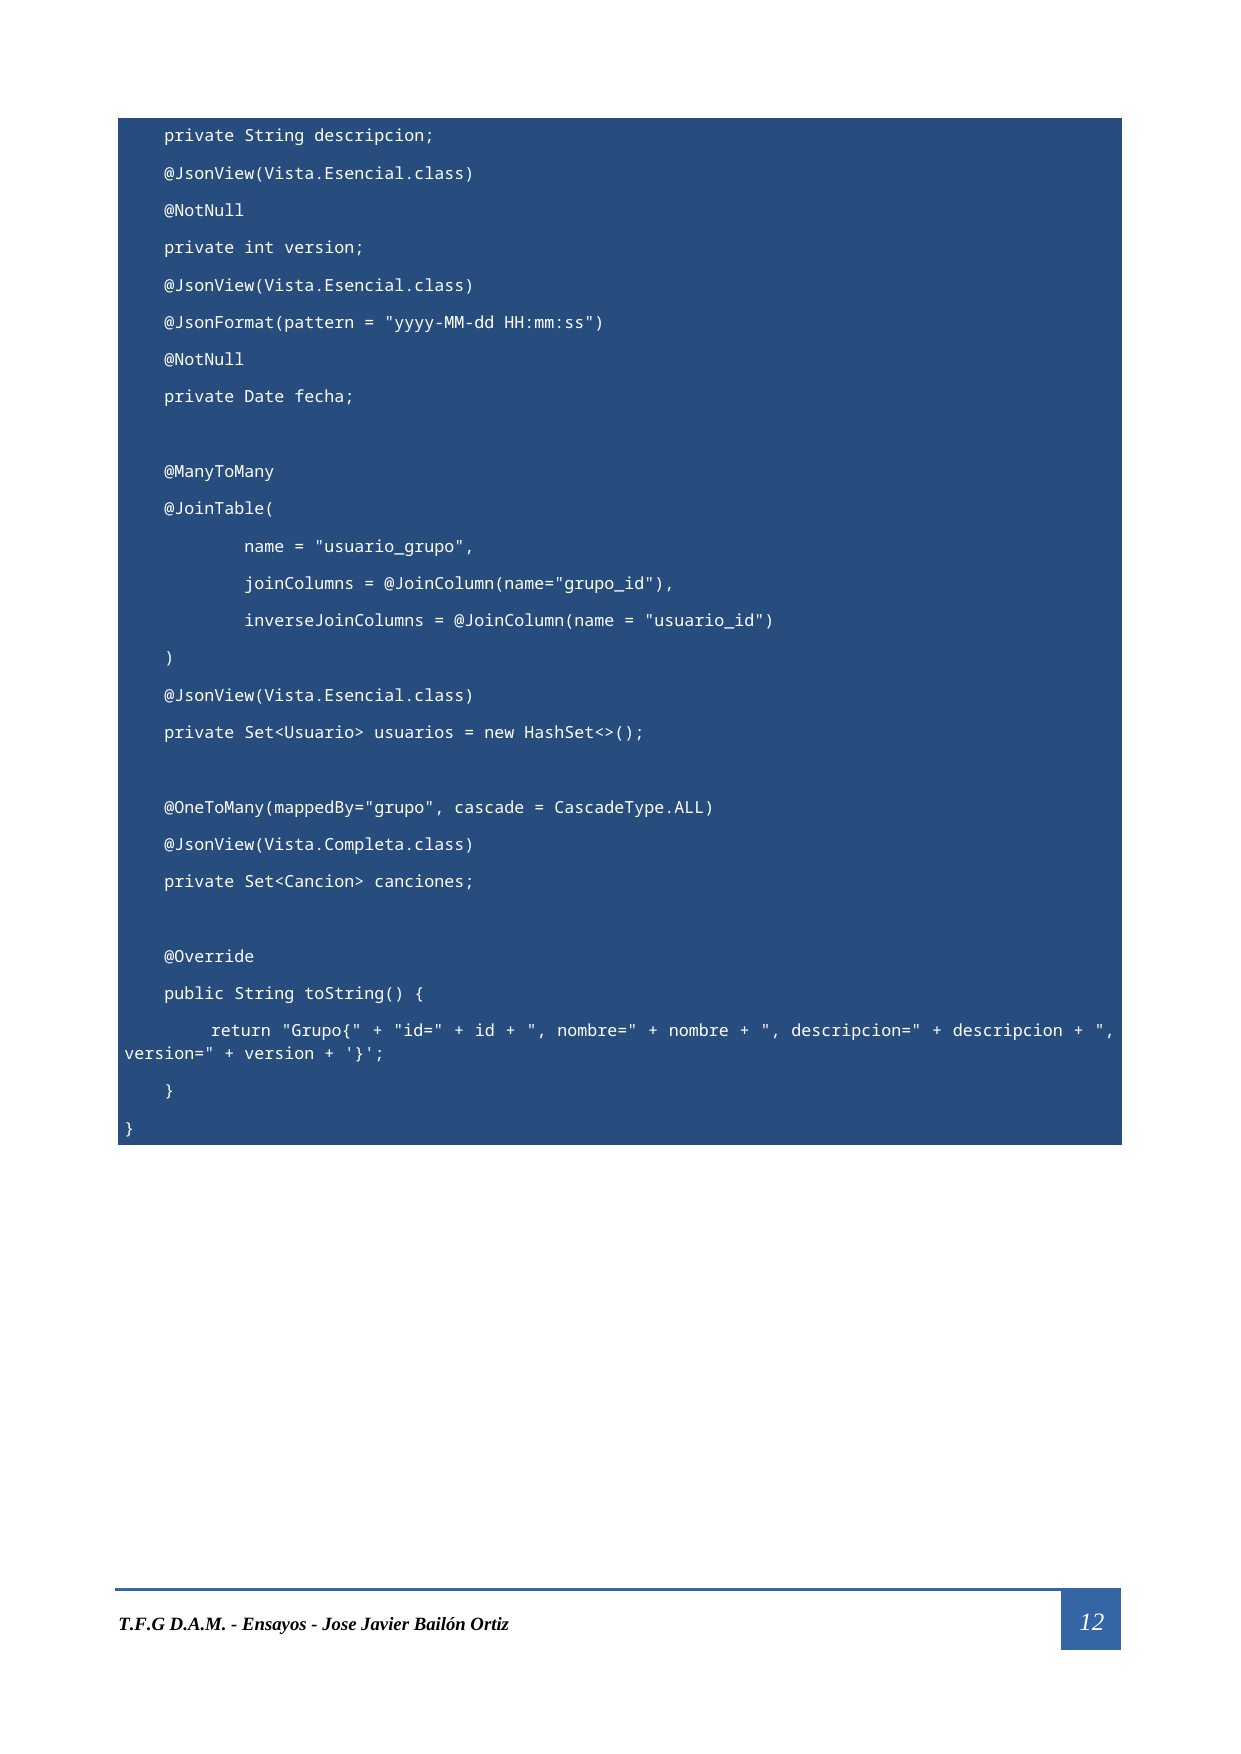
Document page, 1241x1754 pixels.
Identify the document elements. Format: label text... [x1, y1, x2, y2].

text @JsonView(Vista.Esencial.class) [118, 677, 1122, 706]
text @NotNull [118, 193, 1122, 221]
text name = "usuario_grupo", [118, 528, 1122, 557]
text @ManyToMany [118, 454, 1122, 482]
text private int version; [118, 230, 1122, 259]
text @JoinTable( [118, 491, 1122, 520]
text @OneToMany(mappedBy="grupo", cascade = CascadeType.ALL) [118, 789, 1122, 818]
text @NotNull [118, 342, 1122, 371]
text public String toString() { [118, 976, 1122, 1004]
text inverseJoinColumns = @JoinColumn(name = "usuario_id") [118, 603, 1122, 632]
text } [118, 1073, 1122, 1102]
text @JsonView(Vista.Esencial.class) [118, 155, 1122, 184]
text private String descripcion; [118, 118, 1122, 147]
text ) [118, 640, 1122, 669]
text return "Grupo{" + "id=" + id + ", nombre=" + nombre + ", descripcion=" + descripcion + ", version=" + version + '}'; [118, 1013, 1122, 1064]
text private Set<Usuario> usuarios = new HashSet<>(); [118, 715, 1122, 743]
text @Override [118, 938, 1122, 967]
text @JsonFormat(pattern = "yyyy-MM-dd HH:mm:ss") [118, 304, 1122, 333]
text private Set<Cancion> canciones; [118, 864, 1122, 893]
text @JsonView(Vista.Completa.class) [118, 827, 1122, 855]
text private Date fecha; [118, 379, 1122, 408]
text @JsonView(Vista.Esencial.class) [118, 267, 1122, 296]
text } [118, 1110, 1122, 1145]
text joinColumns = @JoinColumn(name="grupo_id"), [118, 566, 1122, 594]
